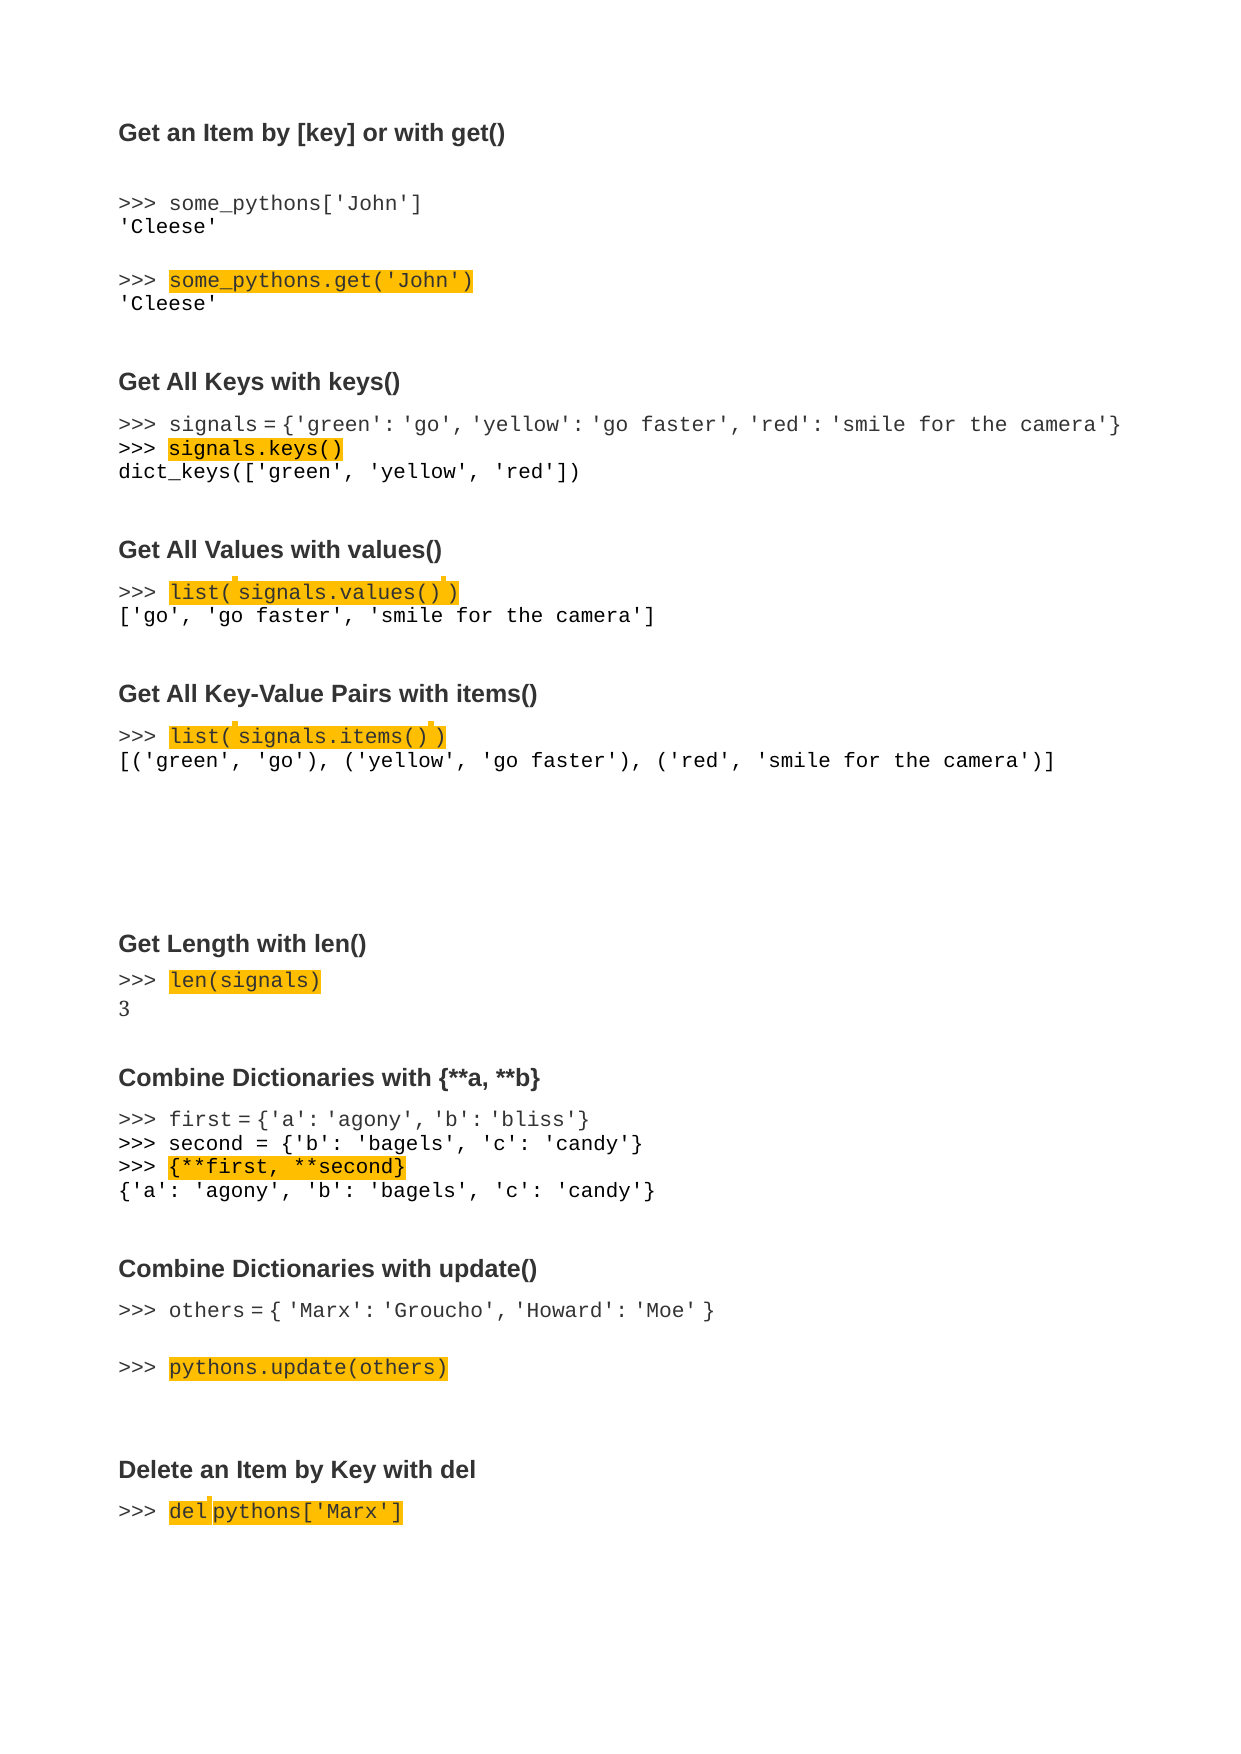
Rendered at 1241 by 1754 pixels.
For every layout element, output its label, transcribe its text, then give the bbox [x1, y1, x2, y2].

text >>> list( signals.values() ) [118, 576, 1122, 605]
text [('green', 'go'), ('yellow', 'go faster'), ('red', 'smile for the camera')] [118, 749, 1122, 773]
text {'a': 'agony', 'b': 'bagels', 'c': 'candy'} [118, 1180, 1122, 1204]
subtitle Get All Values with values() [118, 535, 1122, 564]
text >>> pythons.update(others) [118, 1357, 1122, 1381]
text 'Cleese' [118, 216, 1122, 240]
text >>> signals = {'green': 'go', 'yellow': 'go faster', 'red': 'smile for the camera'} [118, 409, 1122, 438]
text dict_keys(['green', 'yellow', 'red']) [118, 461, 1122, 485]
subtitle Get All Keys with keys() [118, 367, 1122, 396]
subtitle Get Length with len() [118, 929, 1122, 957]
subtitle Get All Key-Value Pairs with items() [118, 679, 1122, 708]
subtitle Delete an Item by Key with del [118, 1455, 1122, 1484]
text ['go', 'go faster', 'smile for the camera'] [118, 605, 1122, 629]
subtitle Combine Dictionaries with {**a, **b} [118, 1062, 1122, 1091]
text >>> list( signals.items() ) [118, 721, 1122, 749]
text >>> some_pythons.get('John') [118, 269, 1122, 293]
text >>> some_pythons['John'] [118, 192, 1122, 216]
text >>> len(signals) [118, 970, 1122, 994]
subtitle Combine Dictionaries with update() [118, 1254, 1122, 1283]
text >>> second = {'b': 'bagels', 'c': 'candy'} [118, 1133, 1122, 1156]
text >>> {**first, **second} [118, 1156, 1122, 1180]
text >>> first = {'a': 'agony', 'b': 'bliss'} [118, 1104, 1122, 1133]
text >>> signals.keys() [118, 438, 1122, 461]
subtitle Get an Item by [key] or with get() [118, 118, 1122, 147]
text 'Cleese' [118, 293, 1122, 317]
text >>> others = { 'Marx': 'Groucho', 'Howard': 'Moe' } [118, 1295, 1122, 1324]
text 3 [118, 994, 1122, 1023]
text >>> del pythons['Marx'] [118, 1496, 1122, 1525]
